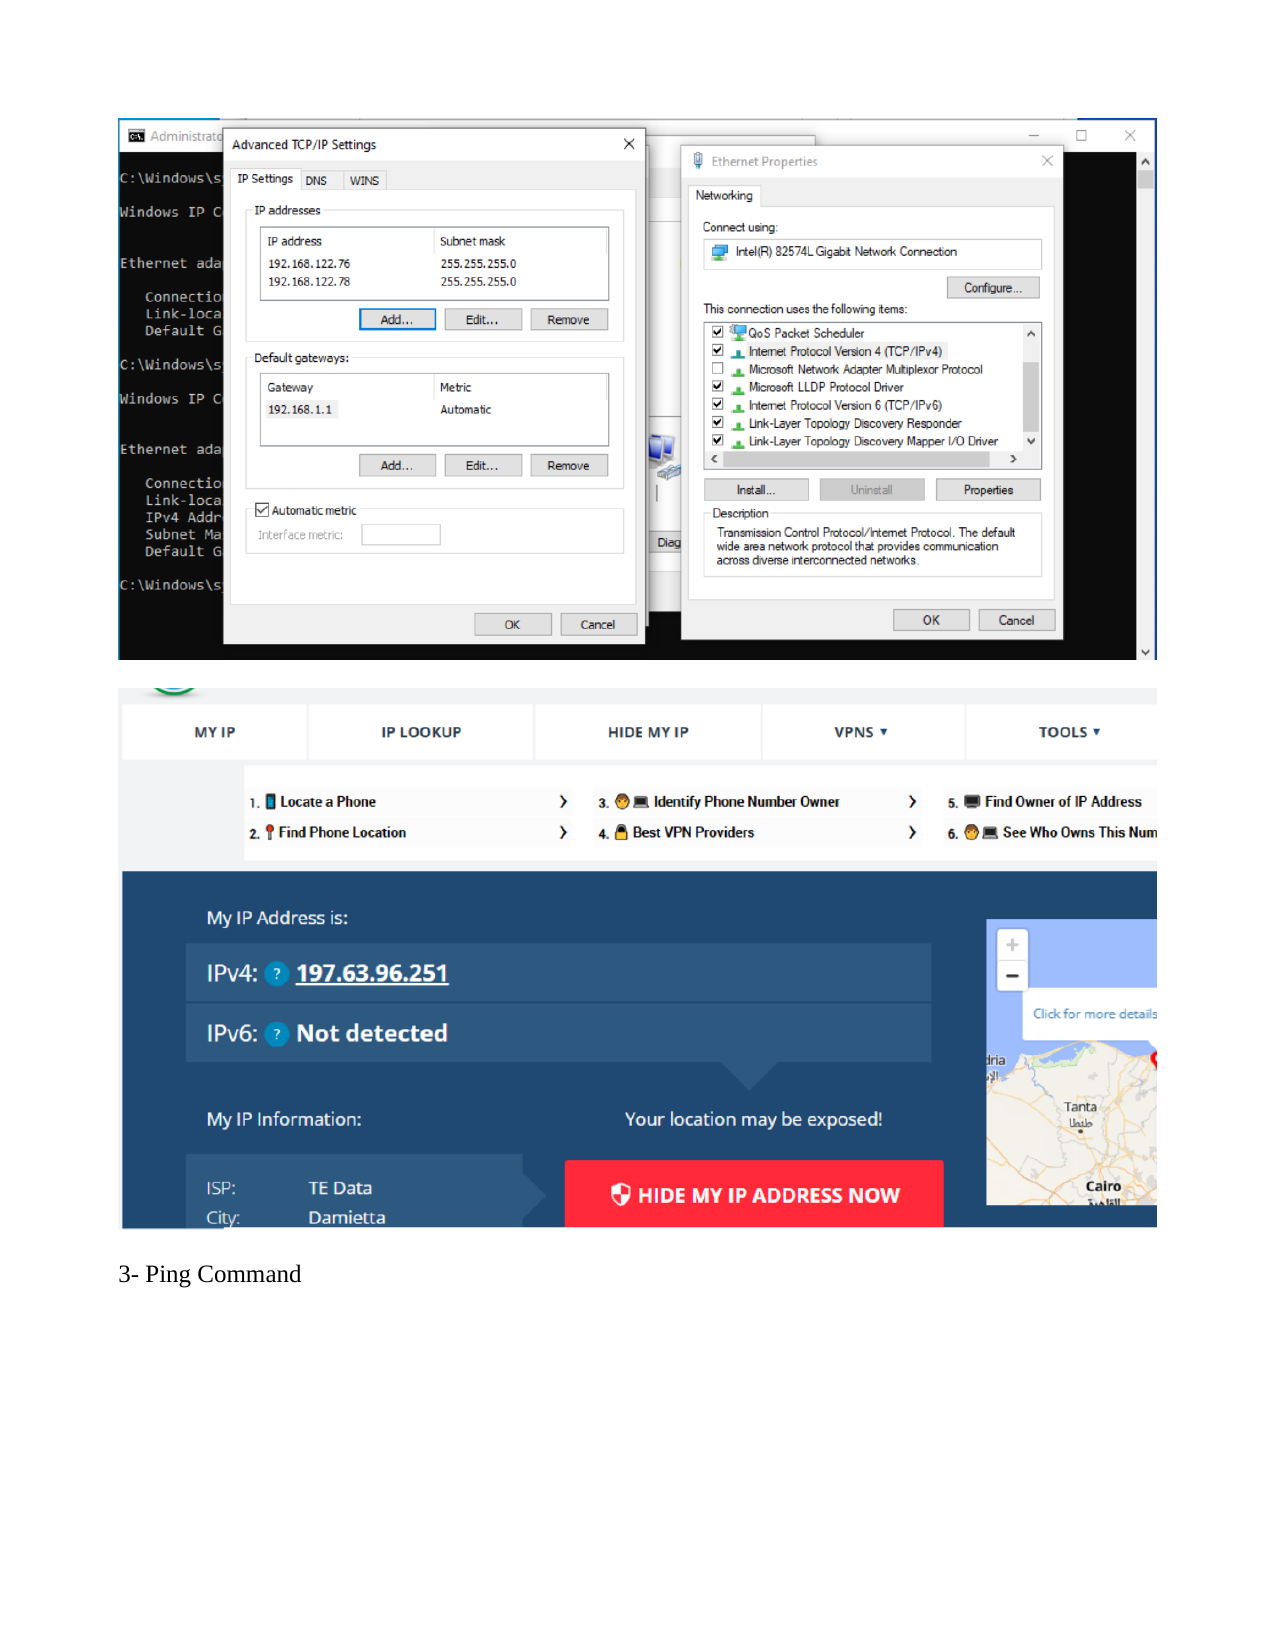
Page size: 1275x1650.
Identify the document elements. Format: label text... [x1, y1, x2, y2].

picture [118, 118, 1157, 660]
text 3- Ping Command [118, 1259, 1157, 1287]
picture [118, 688, 1157, 1230]
